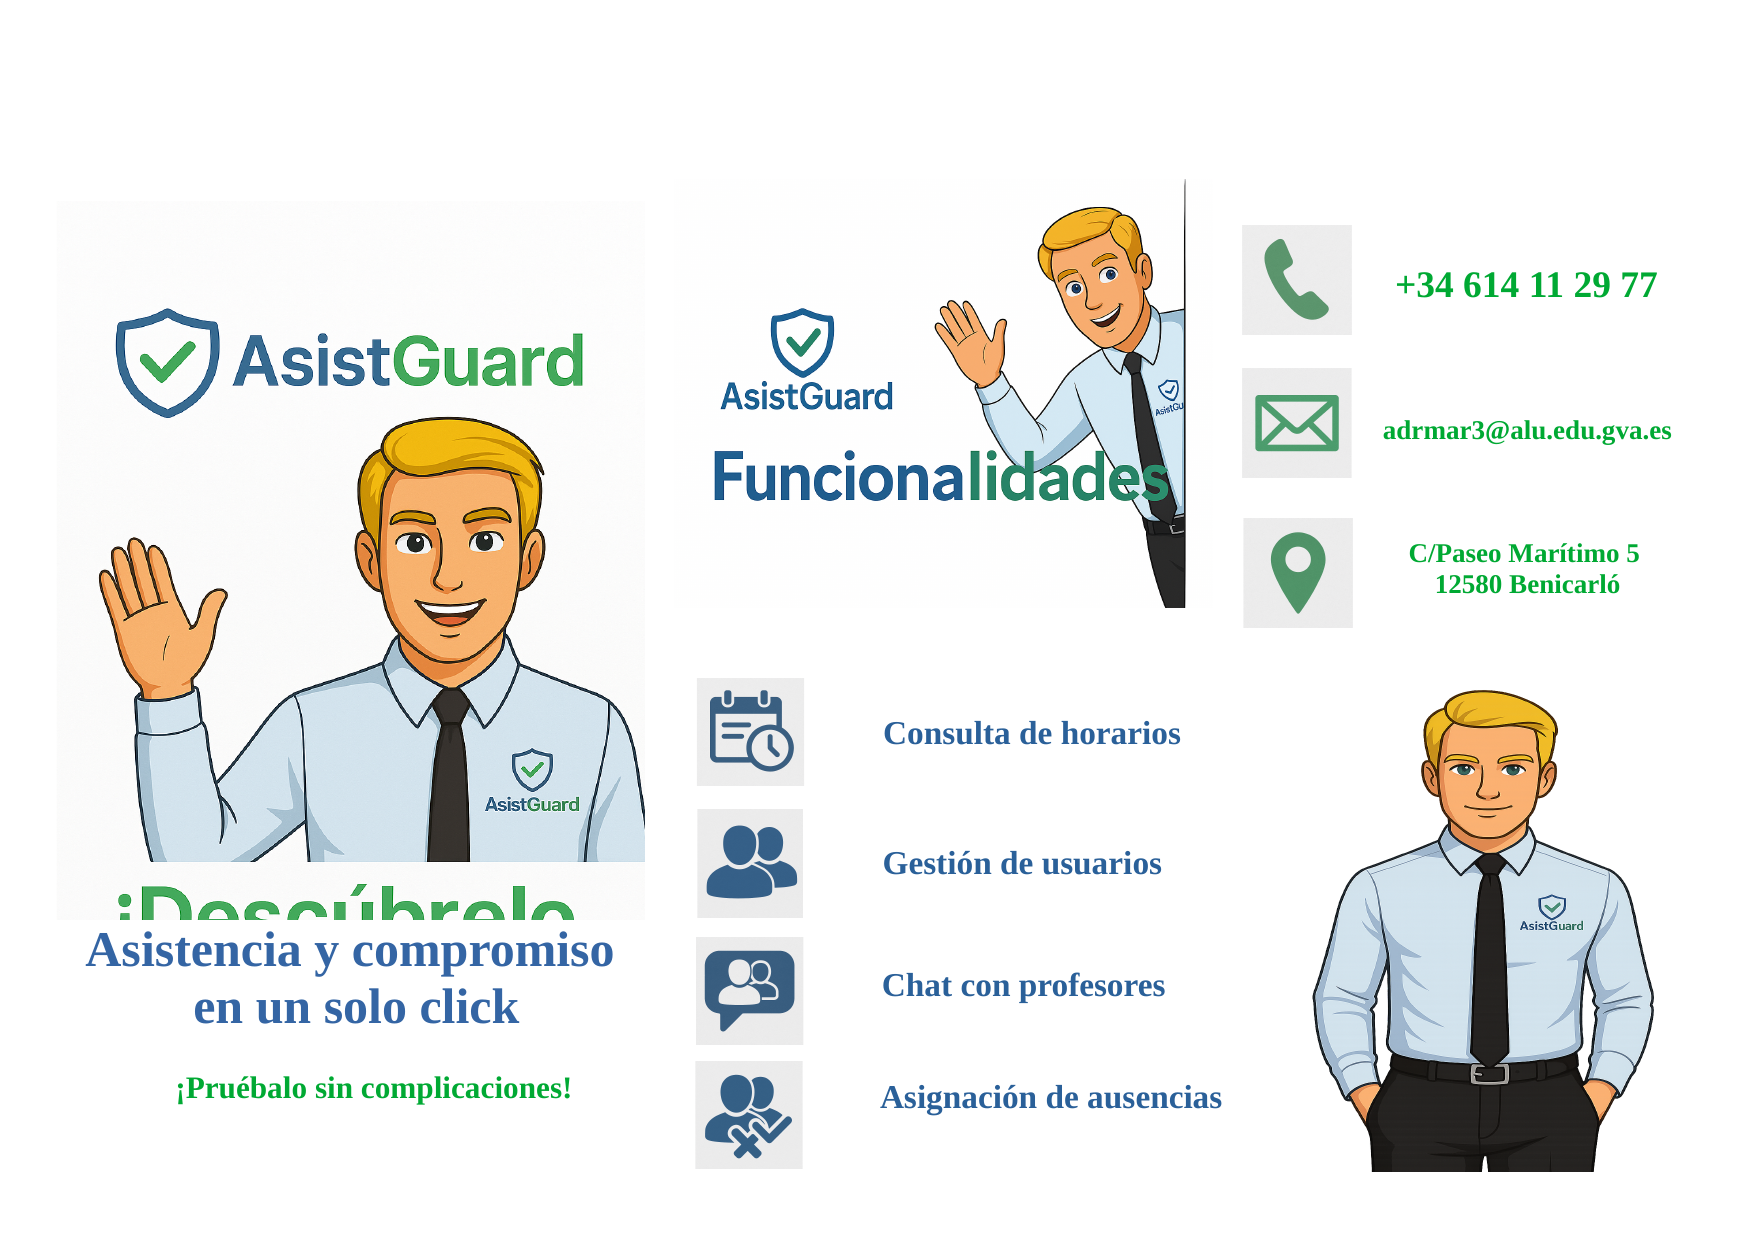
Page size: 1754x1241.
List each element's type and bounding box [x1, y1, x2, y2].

picture [1243, 518, 1353, 628]
picture [673, 179, 1213, 608]
picture [1242, 225, 1352, 335]
picture [1281, 671, 1696, 1172]
picture [696, 937, 804, 1045]
picture [696, 678, 805, 786]
picture [695, 1061, 803, 1169]
picture [1242, 368, 1352, 478]
picture [56, 201, 645, 920]
picture [697, 809, 803, 918]
